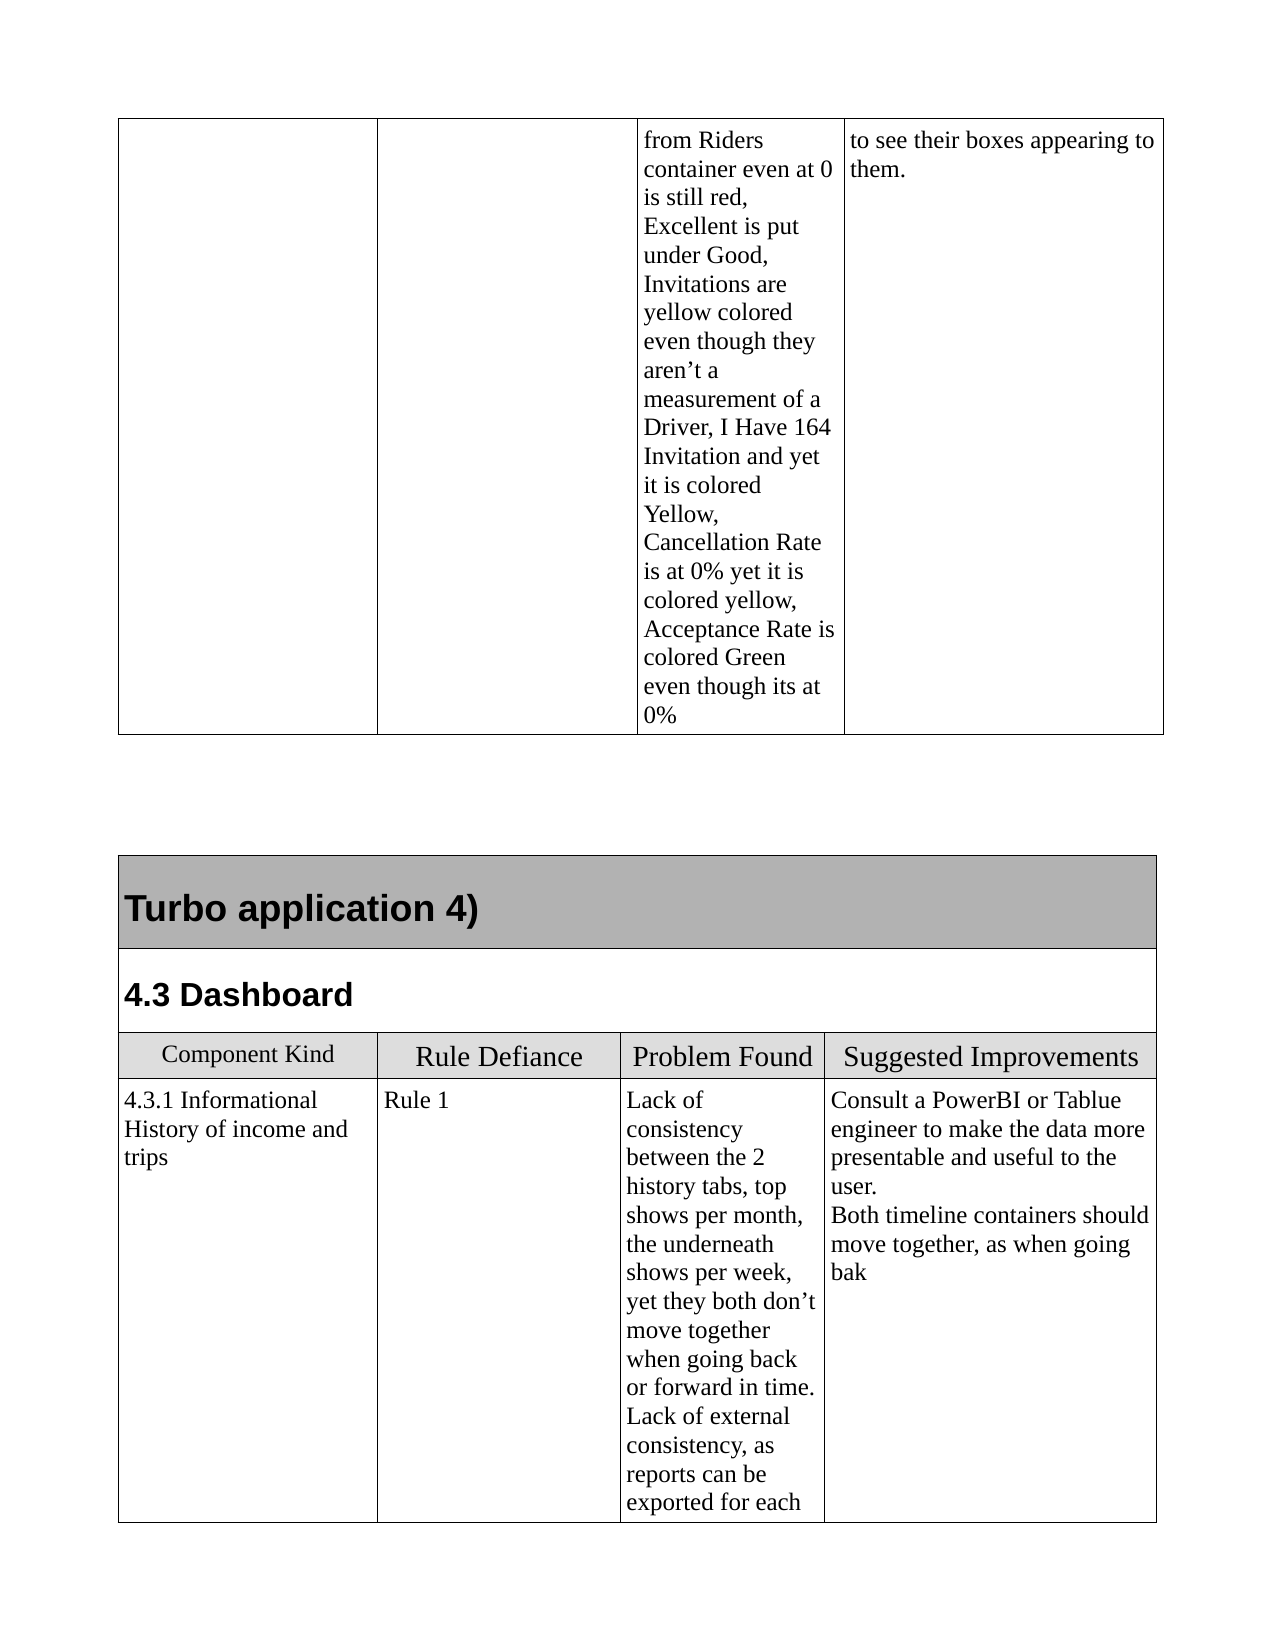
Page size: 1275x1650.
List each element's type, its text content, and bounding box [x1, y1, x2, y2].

table_cell Consult a PowerBI or Tablue engineer to make the data more presentable and useful to the user. Both timeline containers should move together, as when going bak [825, 1079, 1156, 1522]
table_cell to see their boxes appearing to them. [845, 119, 1163, 734]
table_cell Lack of consistency between the 2 history tabs, top shows per month, the underneath shows per week, yet they both don’t move together when going back or forward in time. Lack of external consistency, as reports can be exported for each [621, 1079, 824, 1522]
table_header Turbo application 4) [119, 856, 1156, 948]
table_cell from Riders container even at 0 is still red, Excellent is put under Good, Invitations are yellow colored even though they aren’t a measurement of a Driver, I Have 164 Invitation and yet it is colored Yellow, Cancellation Rate is at 0% yet it is colored yellow, Acceptance Rate is colored Green even though its at 0% [638, 119, 844, 734]
table_cell 4.3 Dashboard [119, 949, 1156, 1032]
table_cell Component Kind [119, 1033, 377, 1078]
table_cell 4.3.1 Informational History of income and trips [119, 1079, 377, 1522]
table_cell [378, 119, 637, 734]
table_cell Rule 1 [378, 1079, 620, 1522]
table_cell Problem Found [621, 1033, 824, 1078]
table_cell Suggested Improvements [825, 1033, 1156, 1078]
table_cell Rule Defiance [378, 1033, 620, 1078]
table_cell [119, 119, 377, 734]
